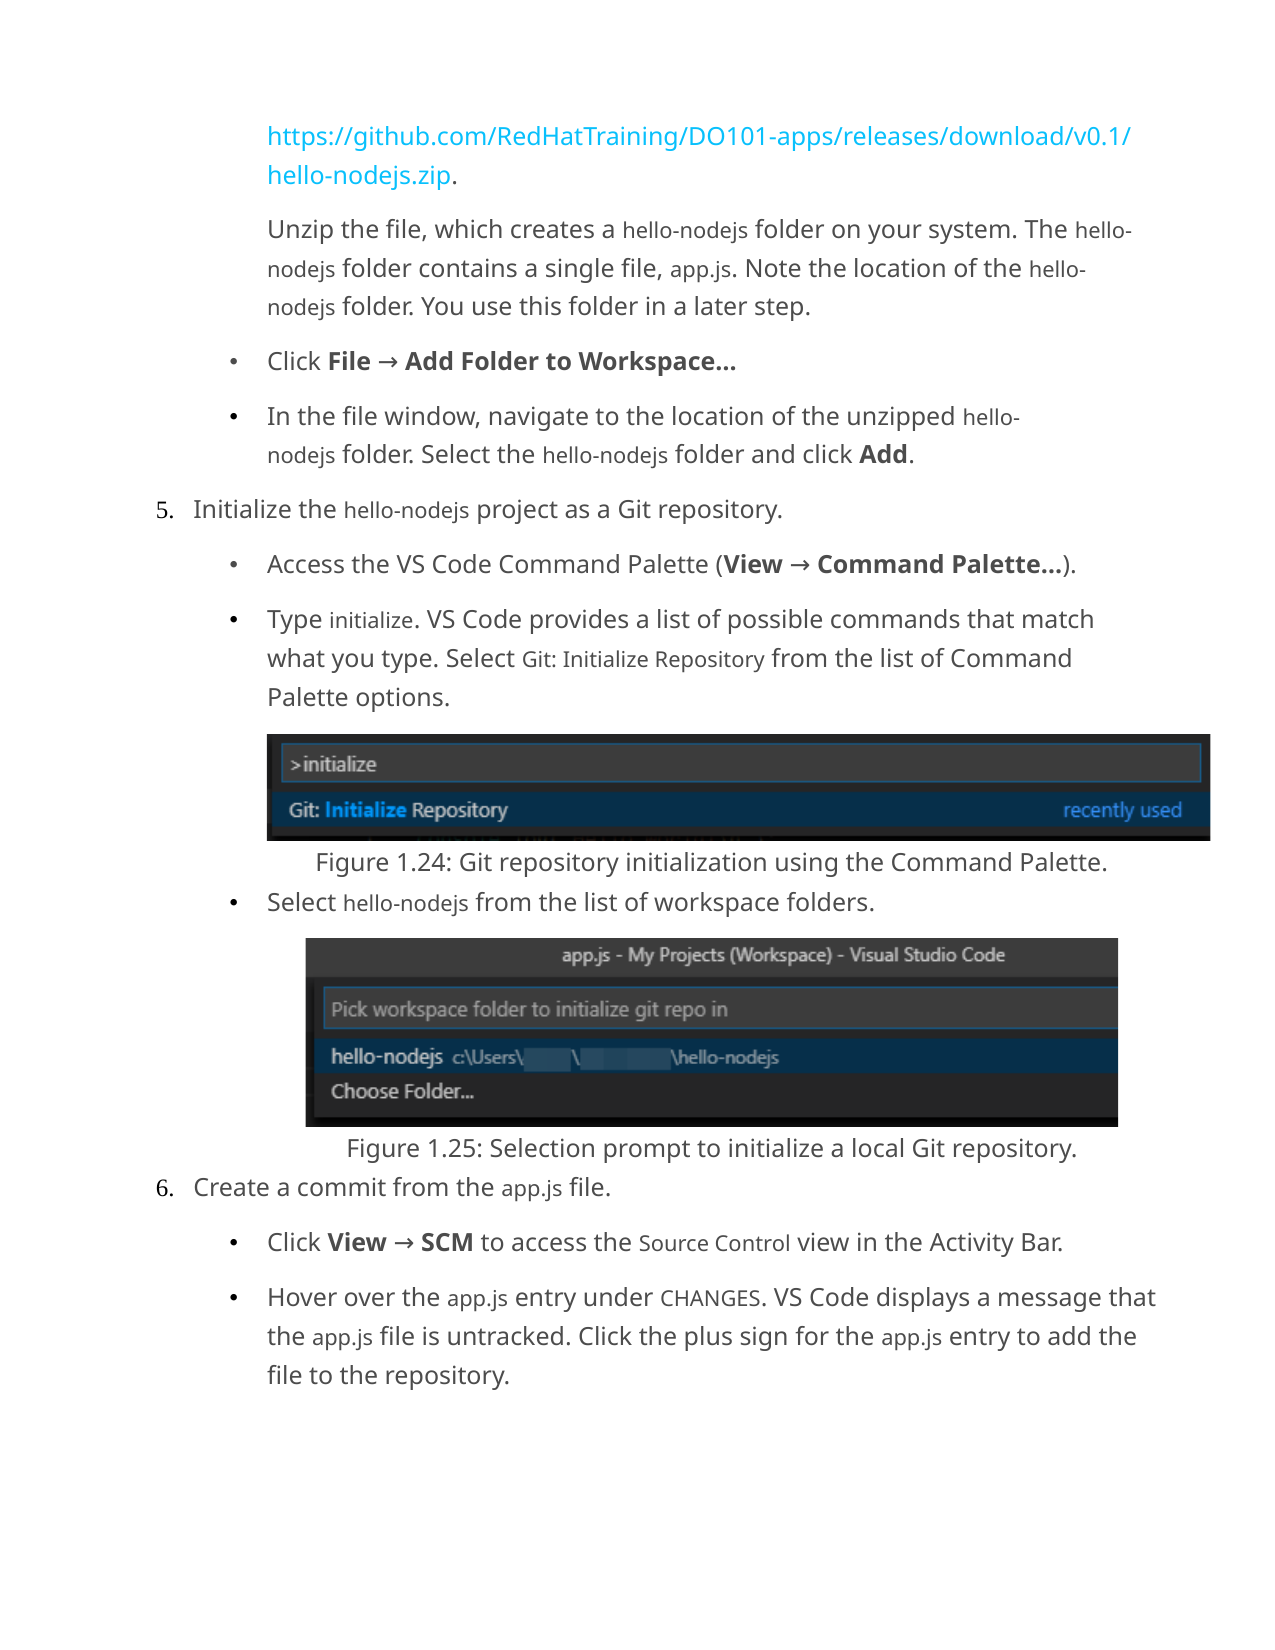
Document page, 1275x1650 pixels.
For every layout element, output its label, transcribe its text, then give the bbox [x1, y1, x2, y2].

list Select hello-nodejs from the list of workspace folders. [229, 884, 1157, 918]
list https://github.com/RedHatTraining/DO101-apps/releases/download/v0.1/hello-nodejs.zip. [229, 118, 1157, 191]
picture [305, 938, 1119, 1127]
list Hover over the app.js entry under CHANGES. VS Code displays a message that the app.js file is untracked. Click the plus sign for the app.js entry to add the file to the repository. [229, 1279, 1157, 1392]
list Initialize the hello-nodejs project as a Git repository. [156, 492, 1157, 526]
list Access the VS Code Command Palette (View → Command Palette…​). [229, 547, 1157, 581]
list Click File → Add Folder to Workspace…​ [229, 344, 1157, 378]
list Unzip the file, which creates a hello-nodejs folder on your system. The hello-nodejs folder contains a single file, app.js. Note the location of the hello-nodejs folder. You use this folder in a later step. [229, 212, 1157, 323]
list Figure 1.24: Git repository initialization using the Command Palette. [229, 845, 1157, 879]
list Click View → SCM to access the Source Control view in the Activity Bar. [229, 1225, 1157, 1259]
list Figure 1.25: Selection prompt to initialize a local Git repository. [229, 1131, 1157, 1165]
list In the file window, navigate to the location of the unzipped hello-nodejs folder. Select the hello-nodejs folder and click Add. [229, 398, 1157, 471]
list Create a commit from the app.js file. [156, 1170, 1157, 1204]
list Type initialize. VS Code provides a list of possible commands that match what you type. Select Git: Initialize Repository from the list of Command Palette options. [229, 601, 1157, 714]
picture [266, 734, 1211, 841]
